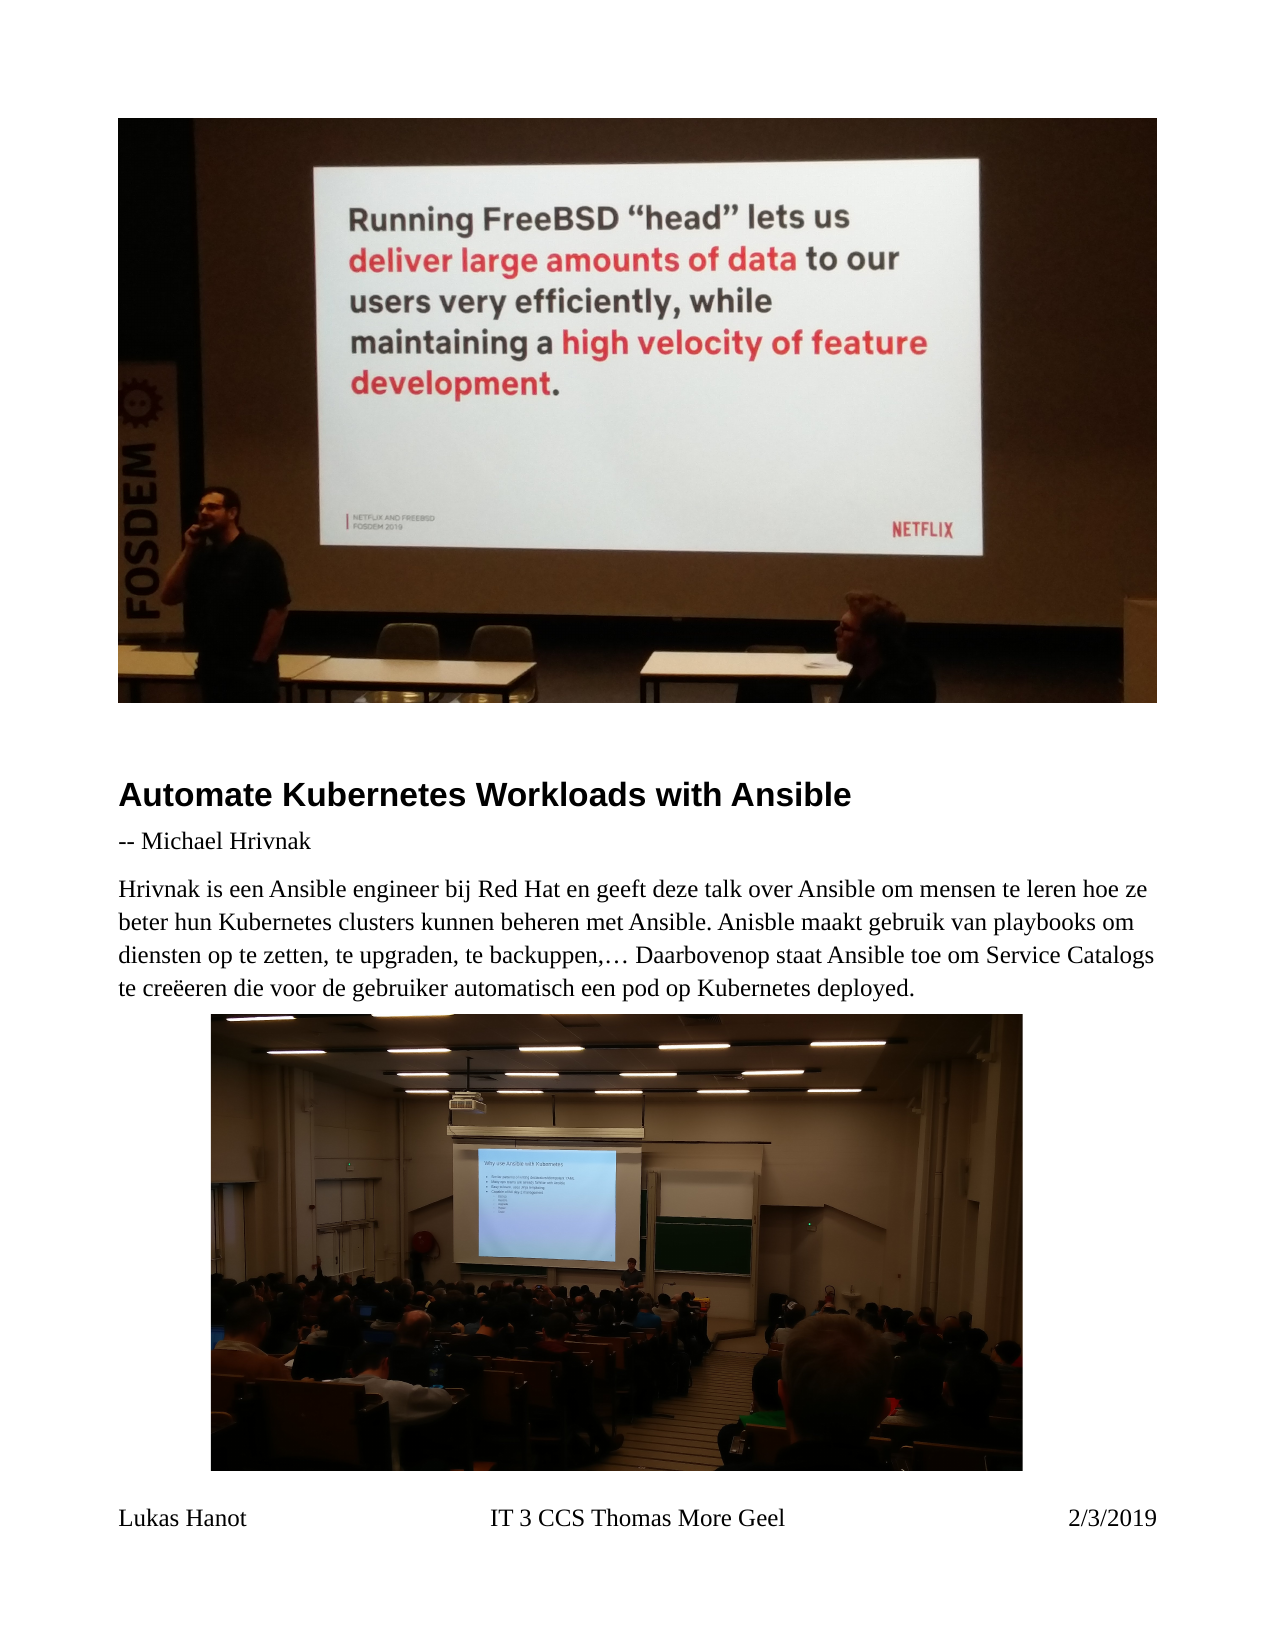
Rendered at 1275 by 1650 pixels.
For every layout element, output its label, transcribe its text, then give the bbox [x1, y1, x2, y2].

picture [118, 118, 1157, 703]
picture [210, 1014, 1023, 1471]
text Hrivnak is een Ansible engineer bij Red Hat en geeft deze talk over Ansible om mensen te leren hoe ze beter hun Kubernetes clusters kunnen beheren met Ansible. Anisble maakt gebruik van playbooks om diensten op te zetten, te upgraden, te backuppen,… Daarbovenop staat Ansible toe om Service Catalogs te creëeren die voor de gebruiker automatisch een pod op Kubernetes deployed. [118, 874, 1157, 1002]
text -- Michael Hrivnak [118, 826, 1157, 855]
subtitle Automate Kubernetes Workloads with Ansible [118, 775, 1157, 814]
